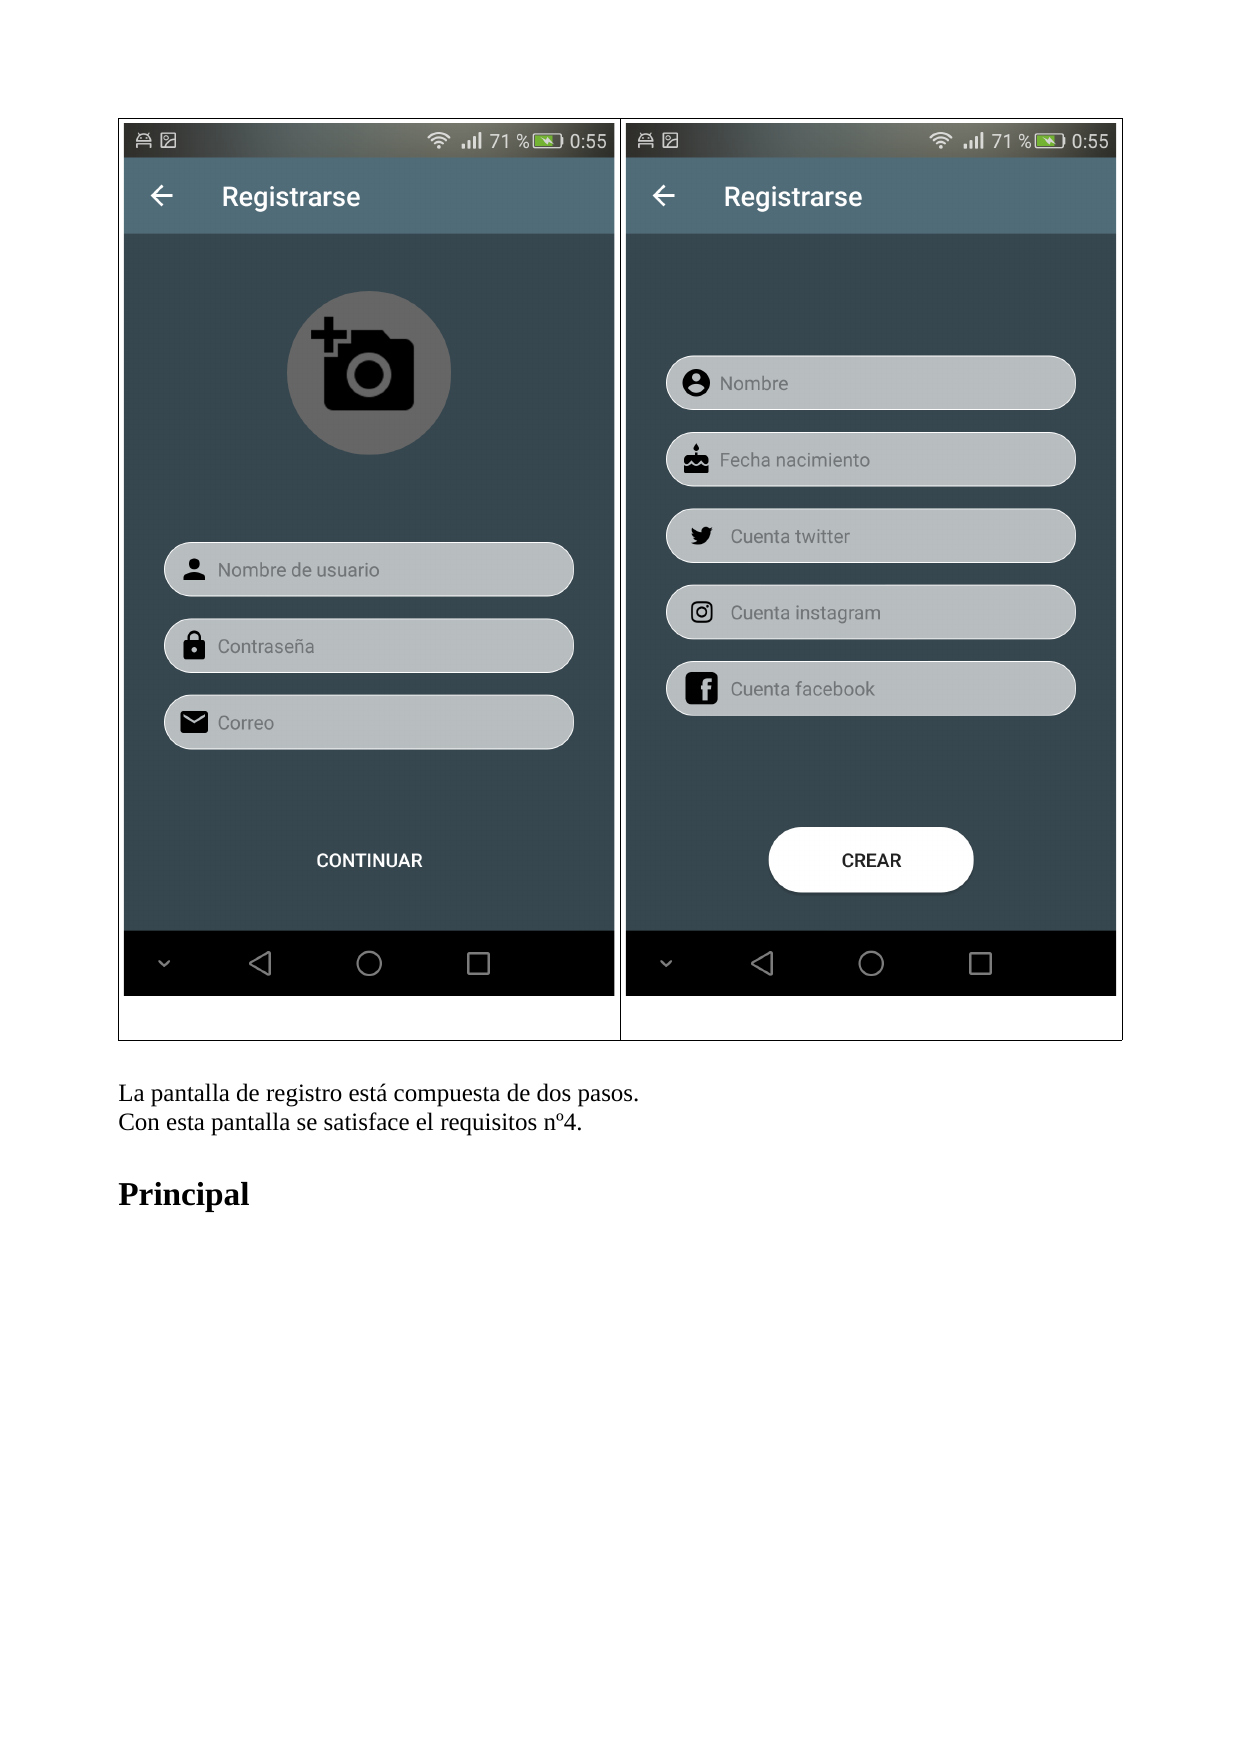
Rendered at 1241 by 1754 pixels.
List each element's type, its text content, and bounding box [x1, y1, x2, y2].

text Principal [118, 1174, 1122, 1213]
picture [625, 123, 1117, 996]
picture [123, 123, 615, 996]
text Con esta pantalla se satisface el requisitos nº4. [118, 1107, 1122, 1136]
table_header [621, 119, 1122, 1040]
text La pantalla de registro está compuesta de dos pasos. [118, 1078, 1122, 1107]
table_header [119, 119, 620, 1040]
